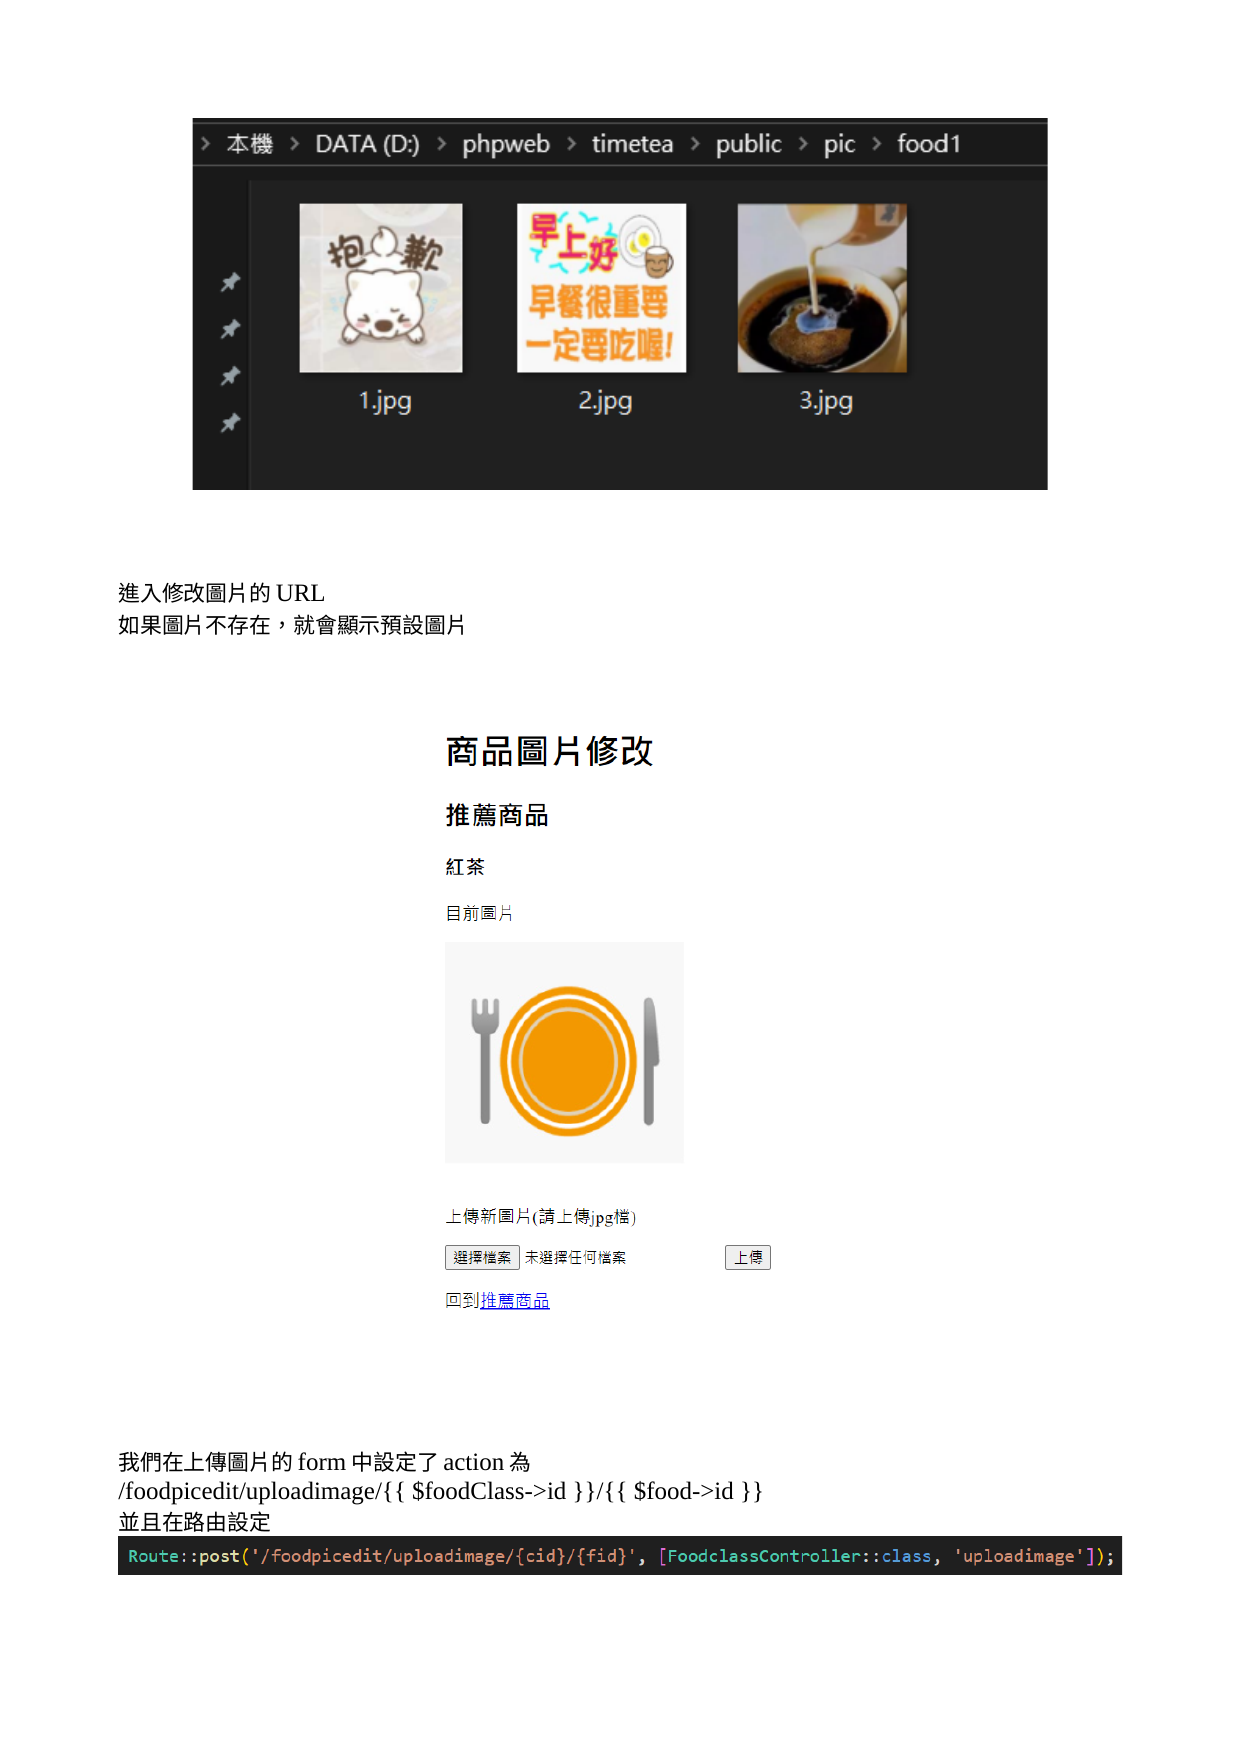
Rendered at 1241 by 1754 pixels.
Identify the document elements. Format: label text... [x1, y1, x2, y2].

text /foodpicedit/uploadimage/{{ $foodClass->id }}/{{ $food->id }} [118, 1476, 1122, 1505]
picture [118, 1536, 1123, 1575]
picture [192, 118, 1048, 490]
text 並且在路由設定 [118, 1505, 1122, 1536]
picture [440, 730, 801, 1330]
text 如果圖片不存在，就會顯示預設圖片 [118, 608, 1122, 639]
text 進入修改圖片的URL [118, 576, 1122, 608]
text 我們在上傳圖片的form中設定了action為 [118, 1444, 1122, 1476]
